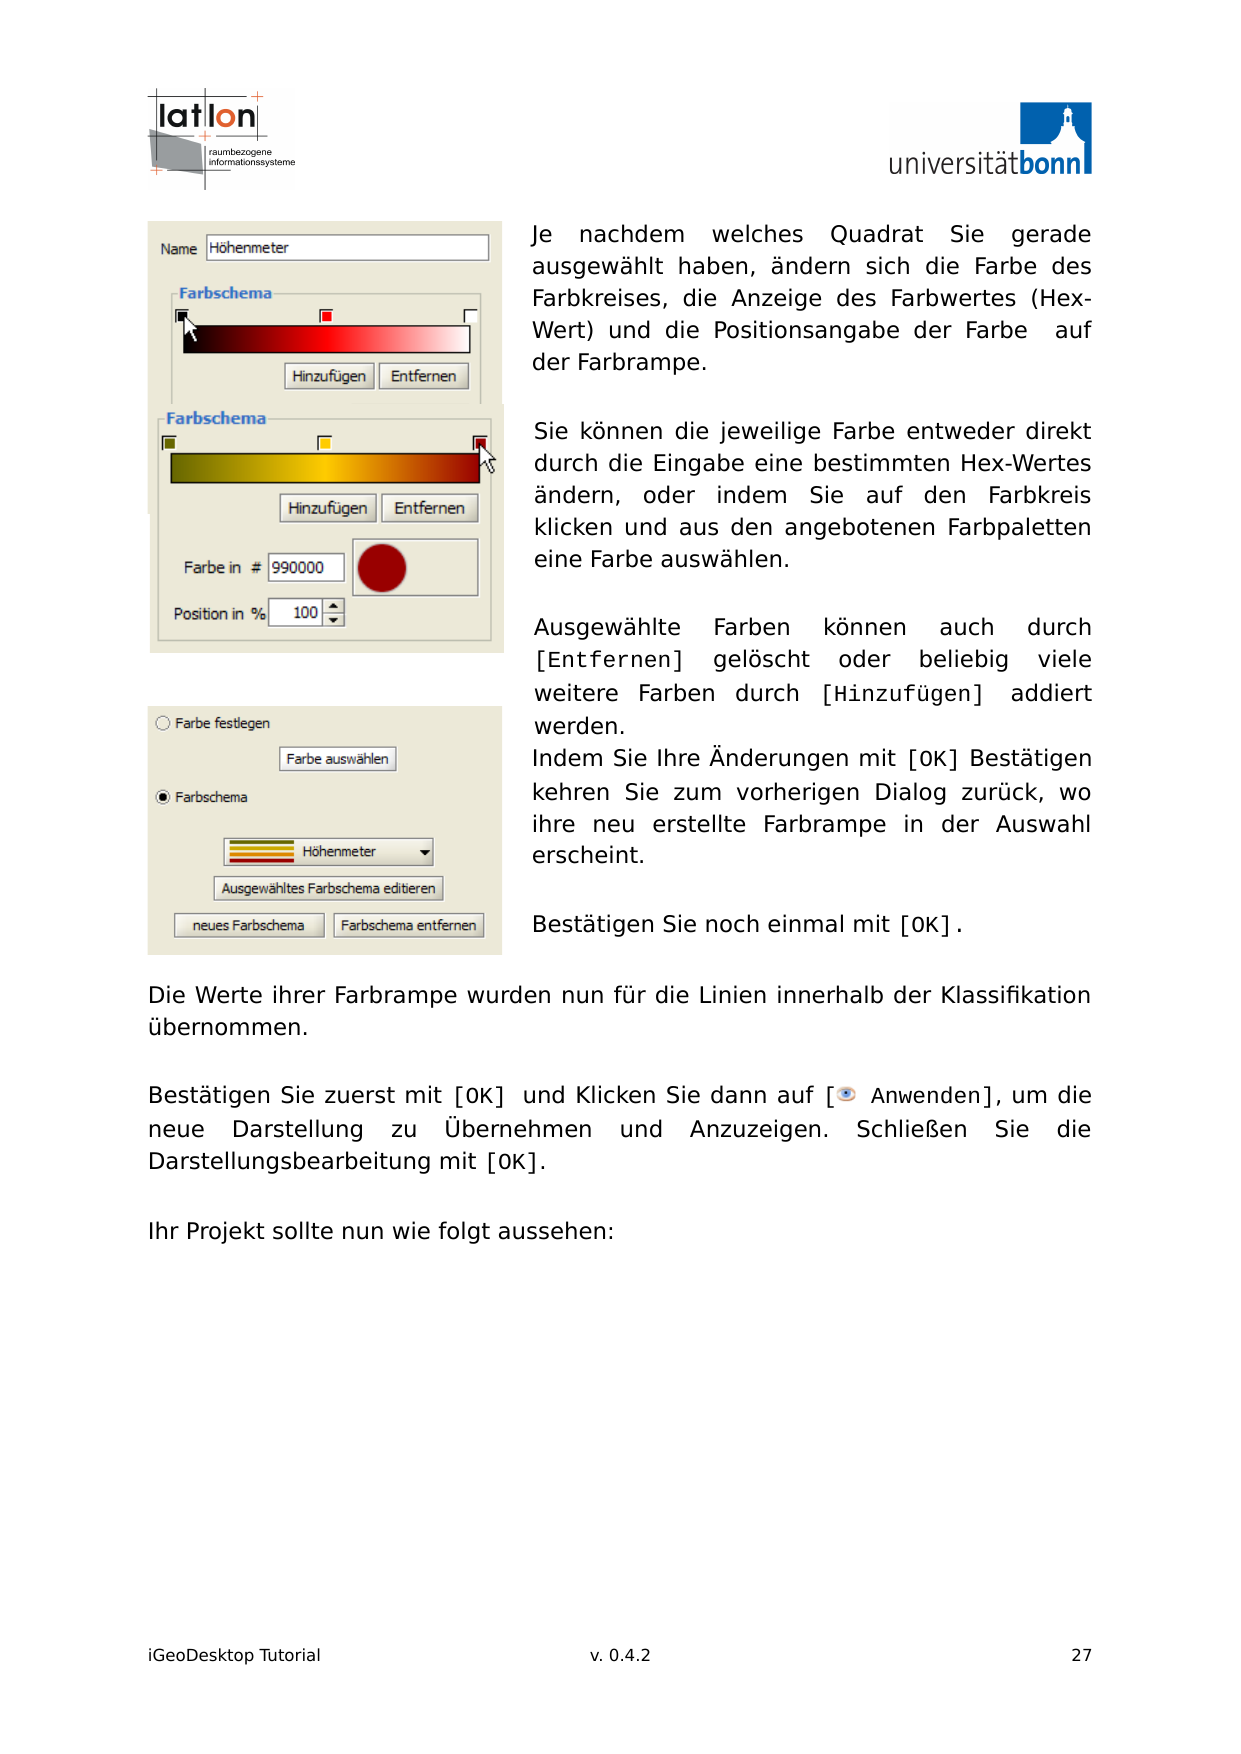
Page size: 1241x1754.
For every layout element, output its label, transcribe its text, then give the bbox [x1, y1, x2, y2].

text Bestätigen Sie zuerst mit [OK] und Klicken Sie dann auf [ Anwenden], um die neue Darstellung zu Übernehmen und Anzuzeigen. Schließen Sie die Darstellungsbearbeitung mit [OK]. [148, 1082, 1092, 1176]
text Sie können die jeweilige Farbe entweder direkt durch die Eingabe eine bestimmten Hex-Wertes ändern, oder indem Sie auf den Farbkreis klicken und aus den angebotenen Farbpaletten eine Farbe auswählen. [504, 418, 1092, 572]
picture [147, 221, 504, 653]
picture [147, 88, 295, 190]
picture [836, 1084, 856, 1104]
picture [889, 102, 1093, 174]
text Je nachdem welches Quadrat Sie gerade ausgewählt haben, ändern sich die Farbe des Farbkreises, die Anzeige des Farbwertes (Hex-Wert) und die Positionsangabe der Farbe auf der Farbrampe. [503, 221, 1092, 376]
picture [147, 706, 503, 955]
text Bestätigen Sie noch einmal mit [OK]. [503, 911, 1092, 939]
text Ausgewählte Farben können auch durch [Entfernen] gelöscht oder beliebig viele weitere Farben durch [Hinzufügen] addiert werden. Indem Sie Ihre Änderungen mit [OK] Bestätigen kehren Sie zum vorherigen Dialog zurück, wo ihre neu erstellte Farbrampe in der Auswahl erscheint. [148, 614, 1092, 869]
text Ihr Projekt sollte nun wie folgt aussehen: [148, 1218, 1092, 1245]
text Die Werte ihrer Farbrampe wurden nun für die Linien innerhalb der Klassifikation übernommen. [148, 982, 1092, 1040]
